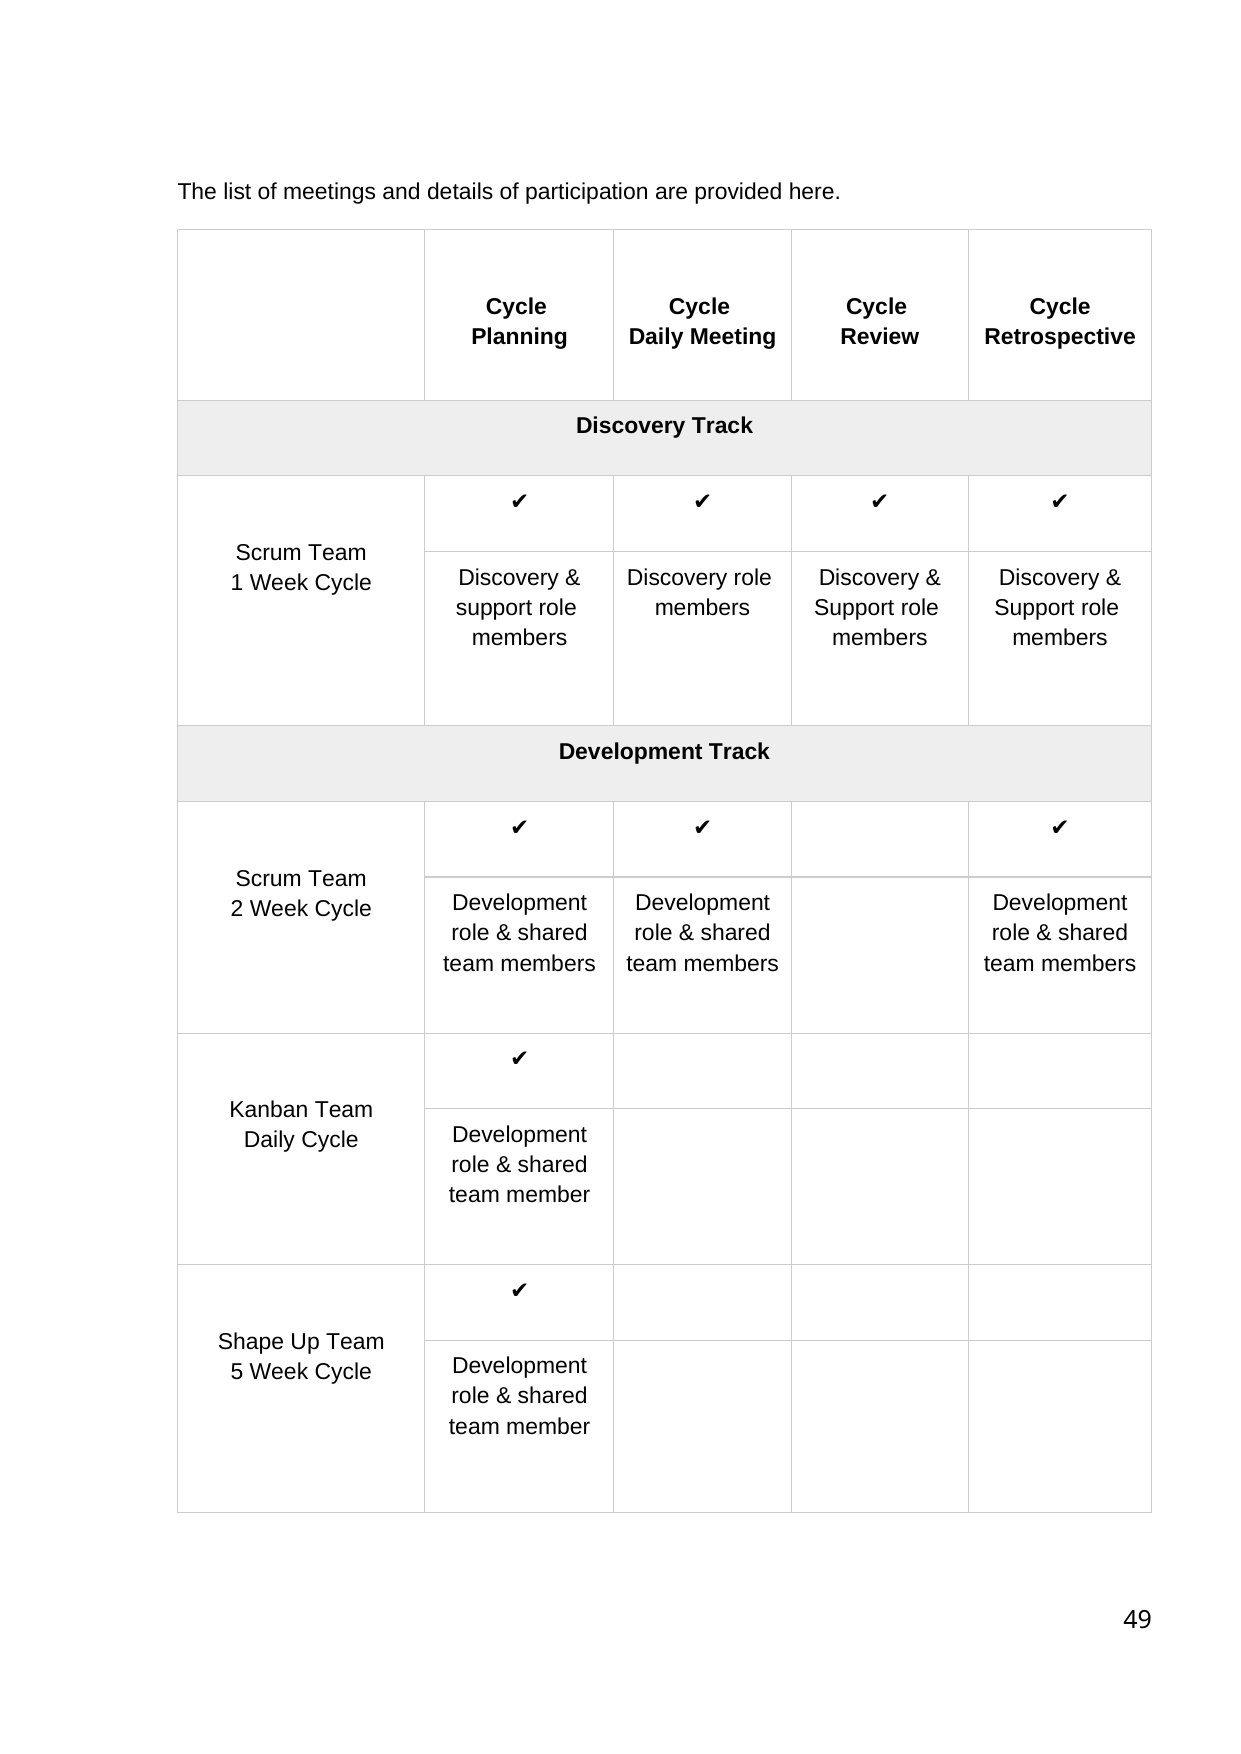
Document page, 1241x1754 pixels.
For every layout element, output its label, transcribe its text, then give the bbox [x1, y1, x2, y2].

table_cell [614, 1034, 791, 1108]
table_cell [792, 1265, 968, 1339]
table_cell Shape Up Team 5 Week Cycle [178, 1265, 424, 1512]
table_cell [792, 878, 968, 1032]
table_cell Discovery & support role members [425, 552, 613, 725]
table_cell [792, 1109, 968, 1264]
table_cell ✔️ [425, 476, 613, 551]
table_cell ✔️ [969, 802, 1151, 876]
table_header Cycle Review [792, 230, 968, 399]
table_cell Scrum Team 1 Week Cycle [178, 476, 424, 725]
table_cell Scrum Team 2 Week Cycle [178, 802, 424, 1032]
table_cell [792, 1341, 968, 1512]
table_cell ✔️ [425, 1265, 613, 1339]
table_header [178, 230, 424, 399]
table_cell [969, 1265, 1151, 1339]
table_header Cycle Daily Meeting [614, 230, 791, 399]
table_cell [614, 1265, 791, 1339]
text The list of meetings and details of participation are provided here. [177, 178, 1152, 204]
table_cell [614, 1109, 791, 1264]
table_cell [969, 1034, 1151, 1108]
table_cell Development Track [178, 726, 1151, 801]
table_cell [792, 1034, 968, 1108]
table_cell Discovery & Support role members [792, 552, 968, 725]
table_cell [969, 1109, 1151, 1264]
table_cell Discovery role members [614, 552, 791, 725]
table_cell ✔️ [425, 1034, 613, 1108]
table_cell Development role & shared team members [425, 878, 613, 1032]
table_cell Development role & shared team members [969, 878, 1151, 1032]
table_cell ✔️ [614, 476, 791, 551]
table_cell Development role & shared team member [425, 1341, 613, 1512]
table_cell ✔️ [969, 476, 1151, 551]
table_header Cycle Retrospective [969, 230, 1151, 399]
table_cell ✔️ [792, 476, 968, 551]
table_header Cycle Planning [425, 230, 613, 399]
table_cell ✔️ [614, 802, 791, 876]
table_cell [792, 802, 968, 876]
table_cell Discovery Track [178, 401, 1151, 475]
table_cell [614, 1341, 791, 1512]
table_cell Development role & shared team member [425, 1109, 613, 1264]
table_cell Kanban Team Daily Cycle [178, 1034, 424, 1264]
table_cell Development role & shared team members [614, 878, 791, 1032]
table_cell ✔️ [425, 802, 613, 876]
table_cell [969, 1341, 1151, 1512]
table_cell Discovery & Support role members [969, 552, 1151, 725]
